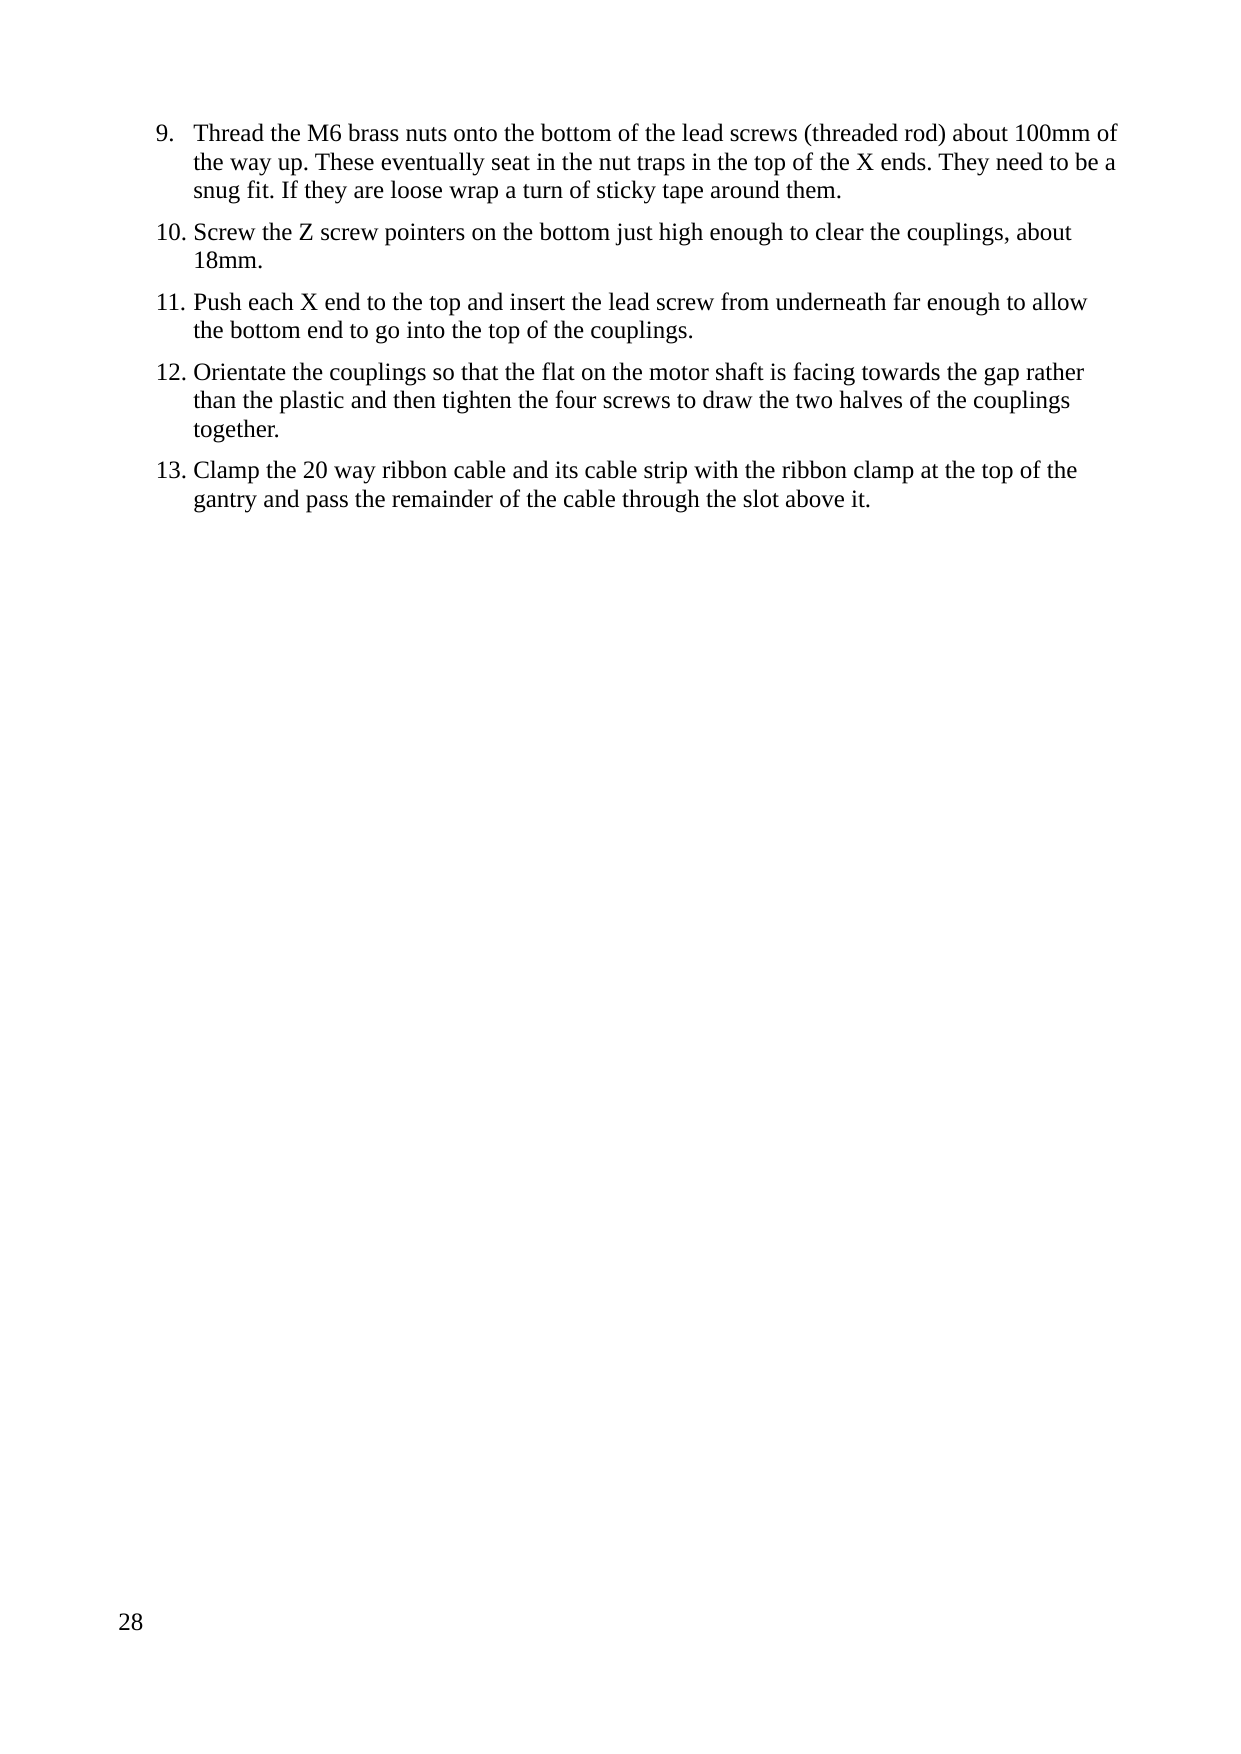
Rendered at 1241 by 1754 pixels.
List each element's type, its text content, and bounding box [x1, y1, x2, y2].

list Screw the Z screw pointers on the bottom just high enough to clear the couplings, about 18mm. [156, 217, 1122, 274]
list Clamp the 20 way ribbon cable and its cable strip with the ribbon clamp at the top of the gantry and pass the remainder of the cable through the slot above it. [156, 456, 1122, 513]
list Orientate the couplings so that the flat on the motor shaft is facing towards the gap rather than the plastic and then tighten the four screws to draw the two halves of the couplings together. [156, 357, 1122, 443]
list Push each X end to the top and insert the lead screw from underneath far enough to allow the bottom end to go into the top of the couplings. [156, 287, 1122, 344]
list Thread the M6 brass nuts onto the bottom of the lead screws (threaded rod) about 100mm of the way up. These eventually seat in the nut traps in the top of the X ends. They need to be a snug fit. If they are loose wrap a turn of sticky tape around them. [156, 118, 1122, 204]
